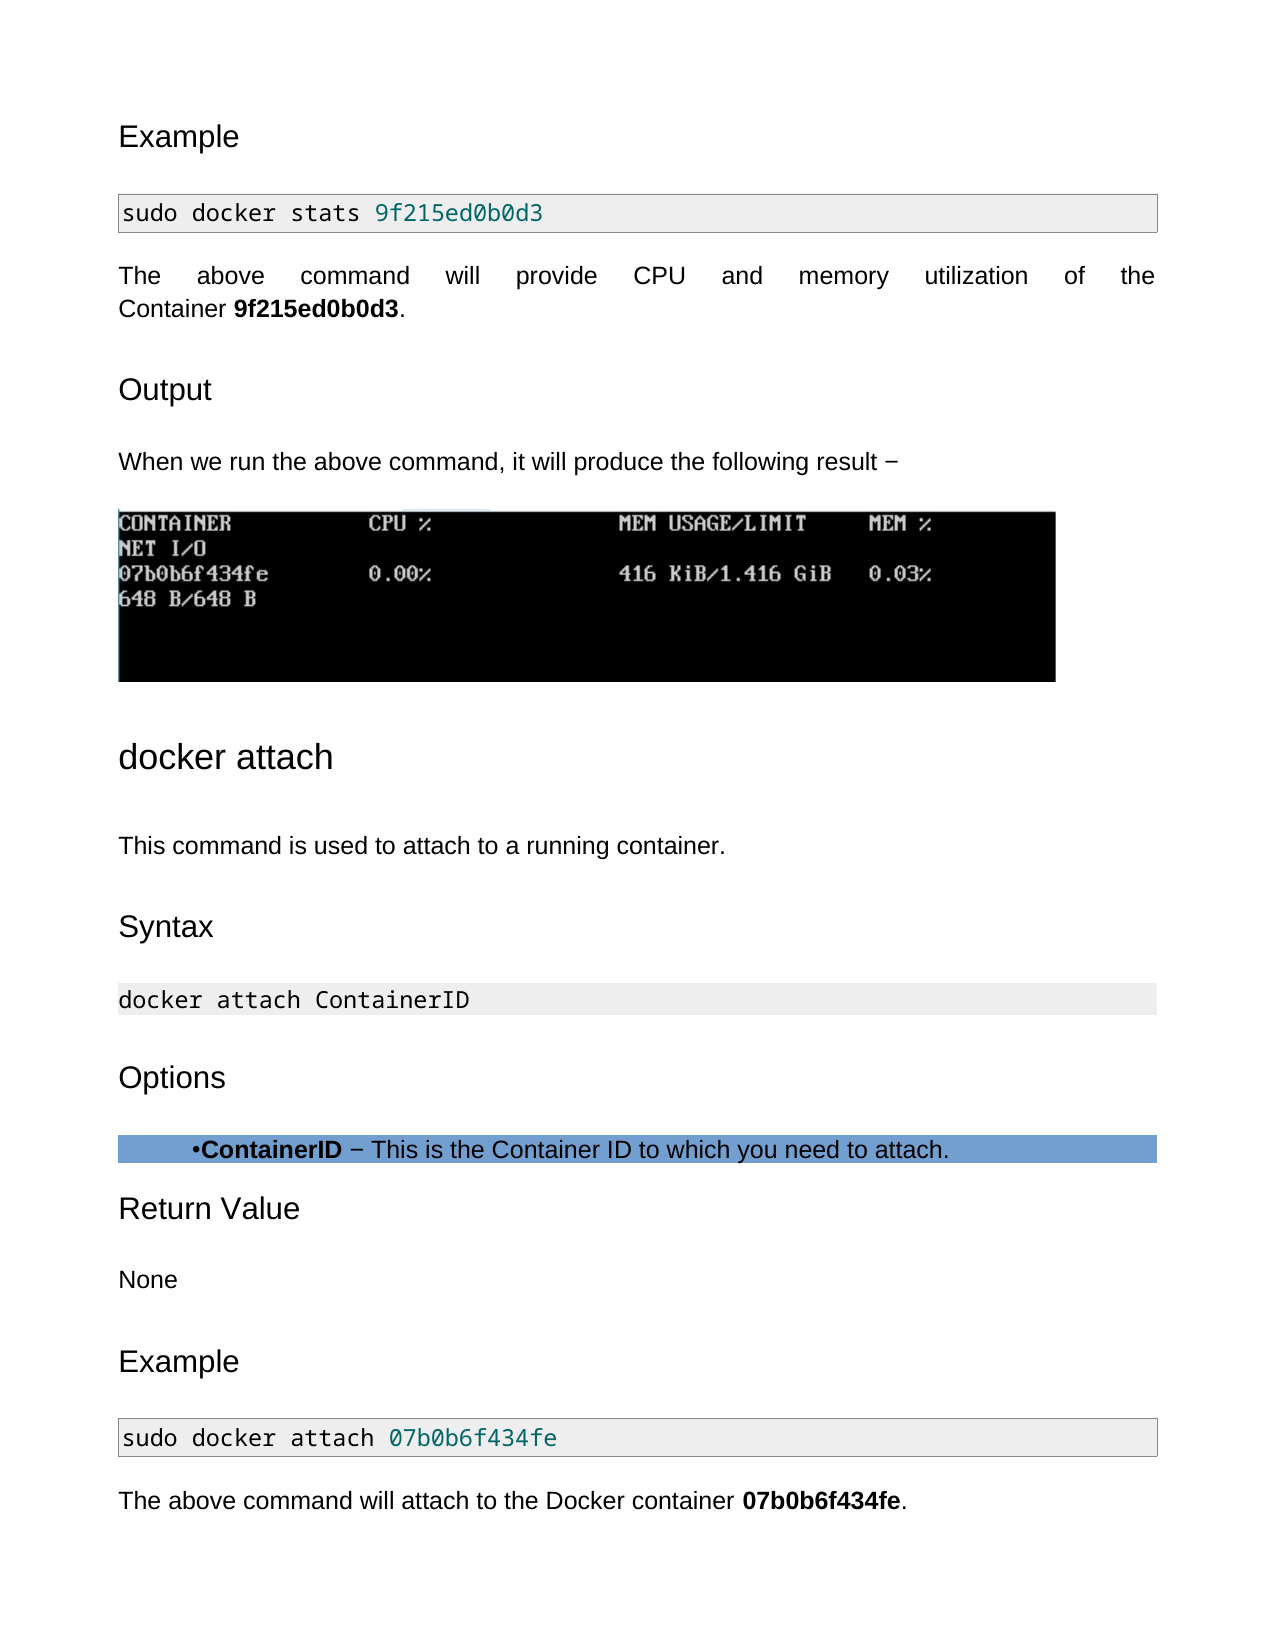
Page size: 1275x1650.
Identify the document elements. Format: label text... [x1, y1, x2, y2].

text The above command will provide CPU and memory utilization of the Container 9f215ed0b0d3. [118, 261, 1157, 323]
subtitle Options [118, 1059, 1157, 1095]
text The above command will attach to the Docker container 07b0b6f434fe. [118, 1486, 1157, 1514]
text sudo docker attach 07b0b6f434fe [119, 1419, 1157, 1456]
picture [118, 509, 1056, 682]
subtitle Output [118, 371, 1157, 407]
text None [118, 1266, 1157, 1294]
text docker attach ContainerID [118, 983, 1157, 1015]
subtitle Example [118, 1343, 1157, 1378]
subtitle docker attach [118, 736, 1157, 777]
list ContainerID − This is the Container ID to which you need to attach. [118, 1135, 1157, 1163]
text This command is used to attach to a running container. [118, 831, 1157, 860]
subtitle Syntax [118, 908, 1157, 944]
text sudo docker stats 9f215ed0b0d3 [119, 195, 1157, 232]
subtitle Return Value [118, 1190, 1157, 1226]
text When we run the above command, it will produce the following result − [118, 447, 1157, 476]
subtitle Example [118, 118, 1157, 154]
